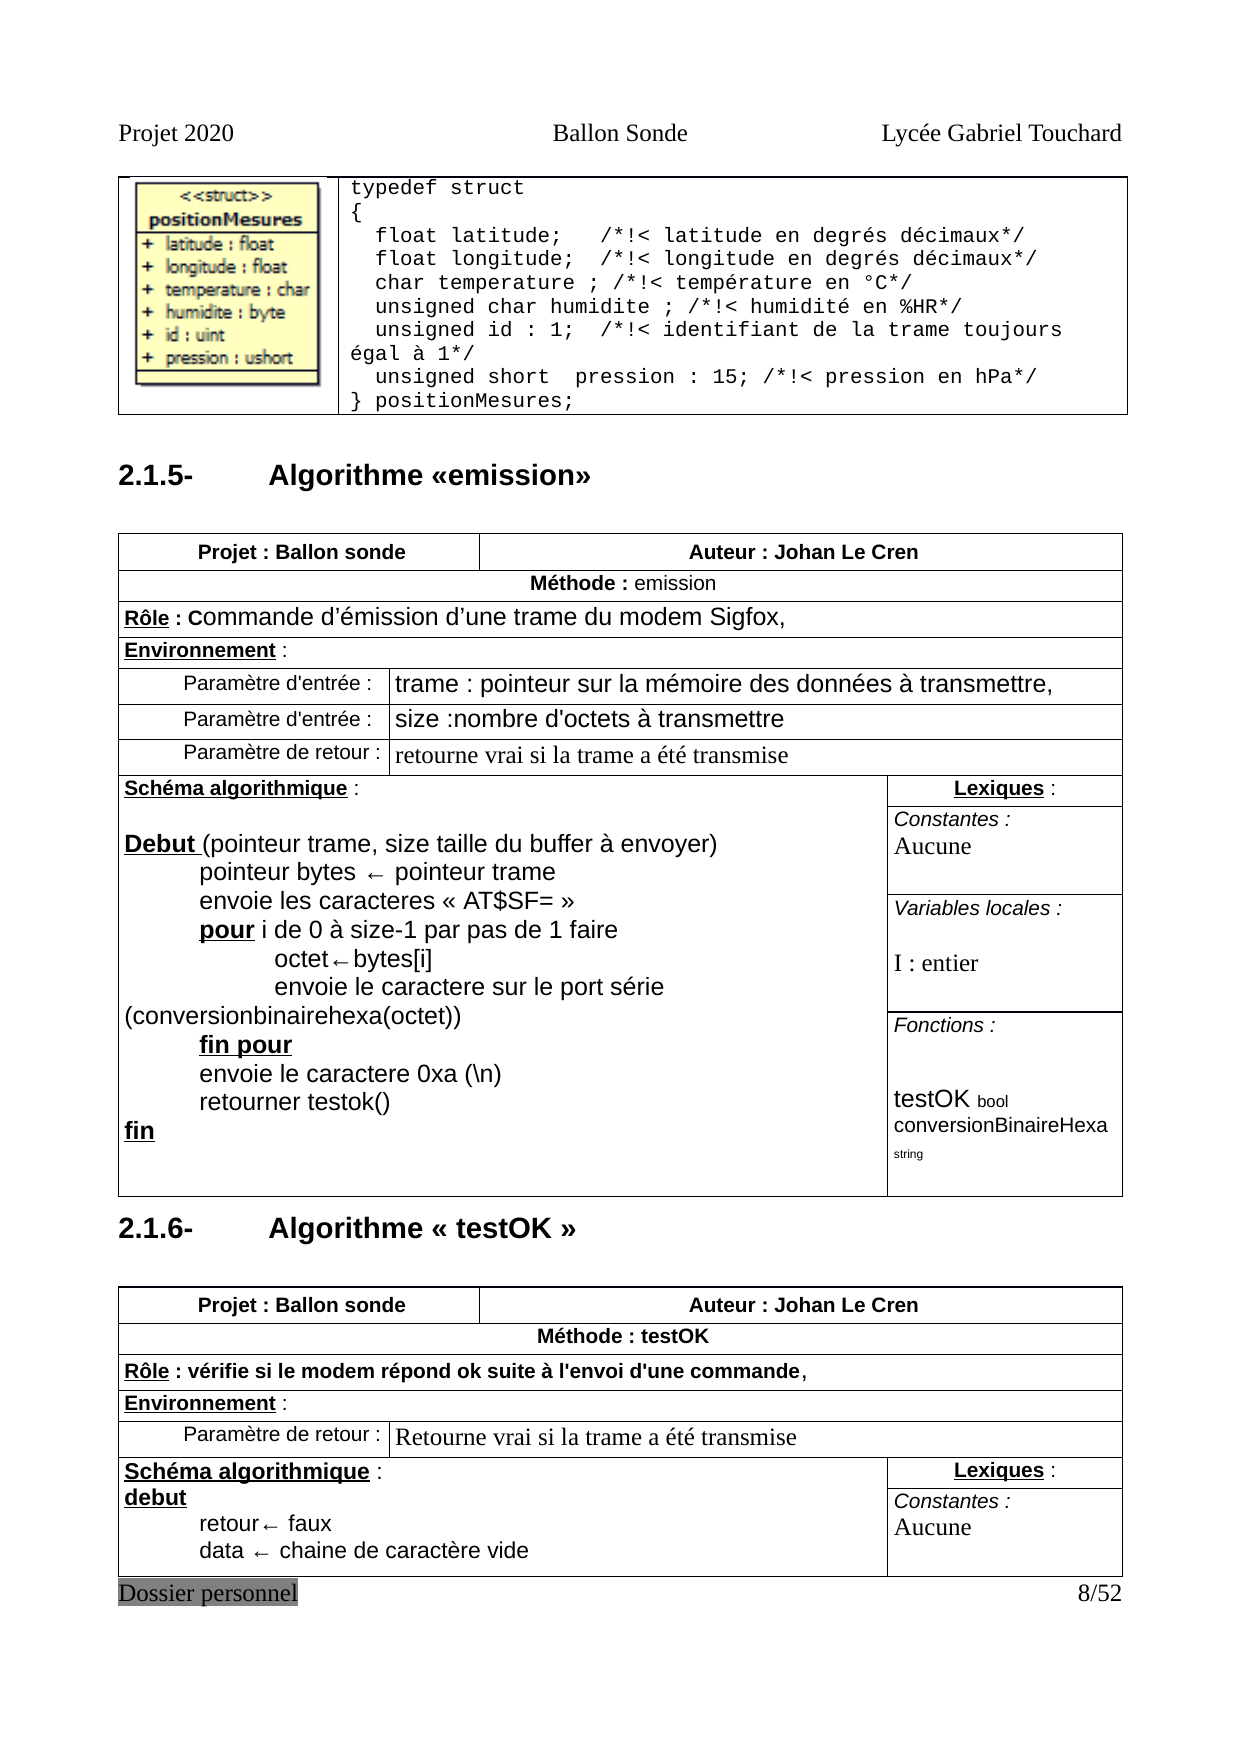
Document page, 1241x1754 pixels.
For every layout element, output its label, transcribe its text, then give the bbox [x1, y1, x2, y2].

subtitle Algorithme « testOK » [118, 1211, 1122, 1245]
table_cell Méthode : emission [119, 571, 1122, 601]
table_header Projet : Ballon sonde [119, 1288, 479, 1323]
subtitle Algorithme «emission» [118, 458, 1122, 492]
table_cell Retourne vrai si la trame a été transmise [390, 1422, 1122, 1457]
table_cell Méthode : testOK [119, 1324, 1122, 1354]
table_cell Constantes : Aucune [888, 807, 1122, 894]
table_header Projet : Ballon sonde [119, 534, 479, 570]
table_cell Fonctions : testOK bool conversionBinaireHexa string [888, 1013, 1122, 1196]
table_cell Paramètre d'entrée : [119, 669, 389, 703]
table_cell Lexiques : [888, 1458, 1122, 1487]
table_header typedef struct { float latitude; /*!< latitude en degrés décimaux*/ float longitude; /*!< longitude en degrés décimaux*/ char temperature ; /*!< température en °C*/ unsigned char humidite ; /*!< humidité en %HR*/ unsigned id : 1; /*!< identifiant de la trame toujours égal à 1*/ unsigned short pression : 15; /*!< pression en hPa*/ } positionMesures; [339, 178, 1127, 414]
table_cell Rôle : vérifie si le modem répond ok suite à l'envoi d'une commande, [119, 1355, 1122, 1390]
table_cell Variables locales : I : entier [888, 895, 1122, 1011]
table_cell Paramètre de retour : [119, 1422, 389, 1457]
table_cell size :nombre d'octets à transmettre [390, 705, 1122, 739]
table_header Auteur : Johan Le Cren [480, 1288, 1122, 1323]
table_cell Schéma algorithmique : debut retour← faux data ← chaine de caractère vide [119, 1458, 887, 1576]
table_cell trame : pointeur sur la mémoire des données à transmettre, [390, 669, 1122, 703]
table_cell Paramètre de retour : [119, 740, 389, 775]
table_header Auteur : Johan Le Cren [480, 534, 1122, 570]
table_cell Rôle : Commande d’émission d’une trame du modem Sigfox, [119, 602, 1122, 637]
table_header [119, 178, 338, 414]
table_cell Schéma algorithmique : Debut (pointeur trame, size taille du buffer à envoyer) pointeur bytes ← pointeur trame envoie les caracteres « AT$SF= » pour i de 0 à size-1 par pas de 1 faire octet←bytes[i] envoie le caractere sur le port série (conversionbinairehexa(octet)) fin pour envoie le caractere 0xa (\n) retourner testok() fin [119, 776, 887, 1196]
table_cell Constantes : Aucune [888, 1489, 1122, 1576]
table_cell retourne vrai si la trame a été transmise [390, 740, 1122, 775]
table_cell Lexiques : [888, 776, 1122, 806]
table_cell Environnement : [119, 1391, 1122, 1421]
table_cell Environnement : [119, 638, 1122, 668]
table_cell Paramètre d'entrée : [119, 705, 389, 739]
